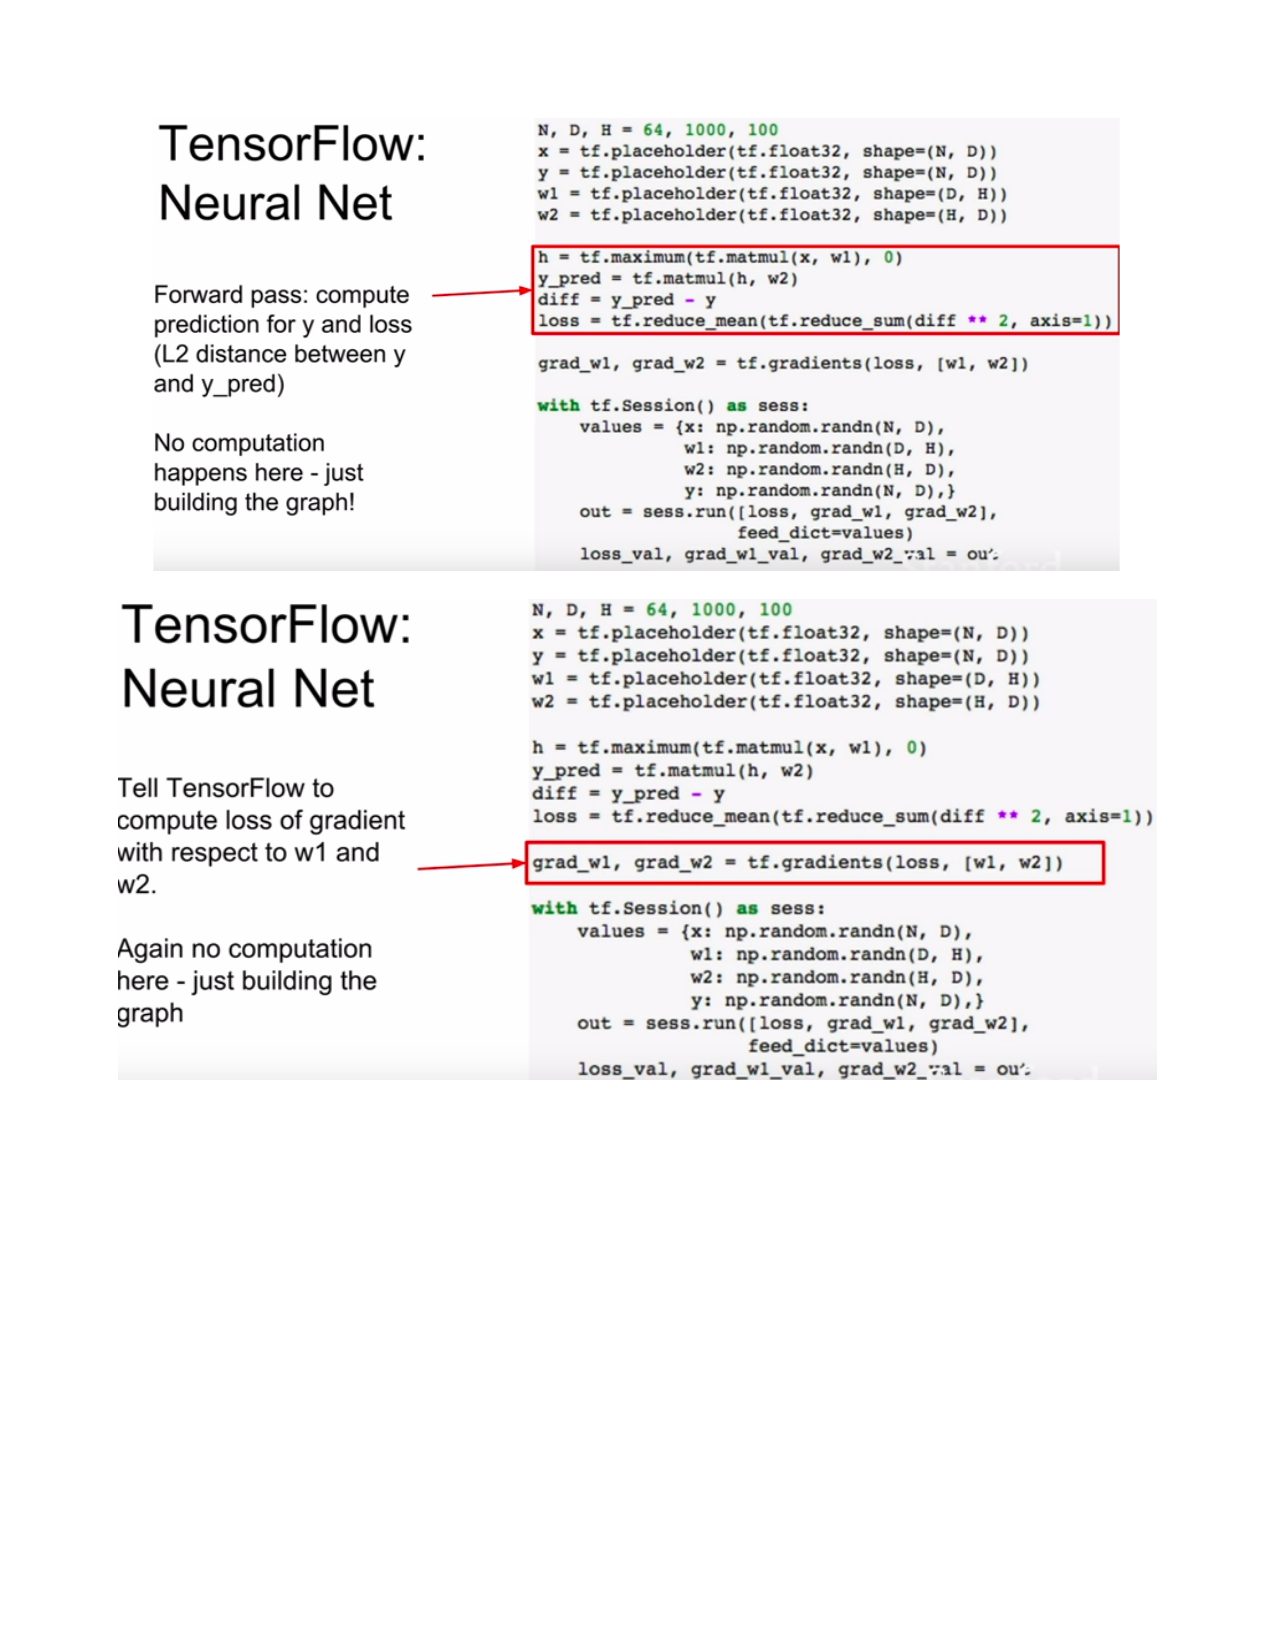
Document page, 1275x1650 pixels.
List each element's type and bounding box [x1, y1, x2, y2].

picture [153, 118, 1122, 571]
picture [118, 599, 1157, 1080]
